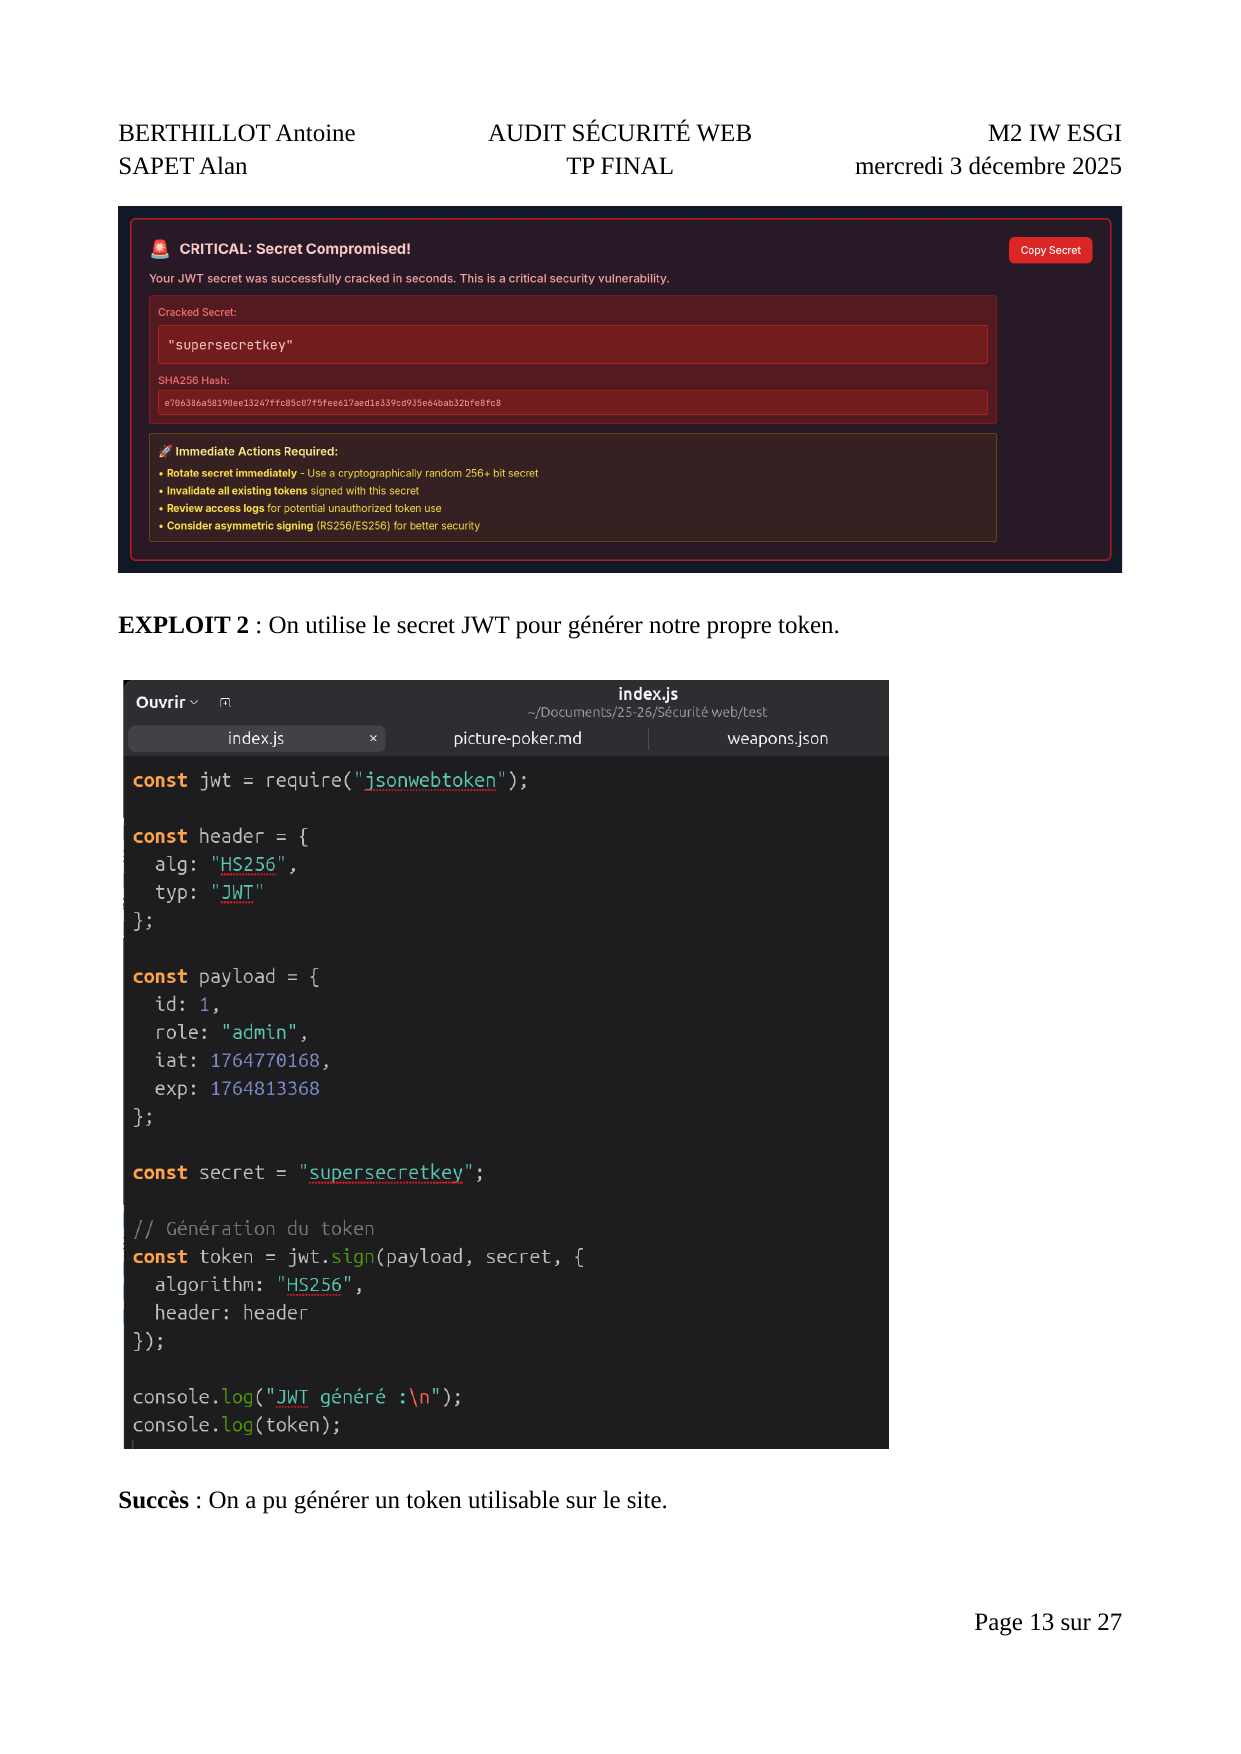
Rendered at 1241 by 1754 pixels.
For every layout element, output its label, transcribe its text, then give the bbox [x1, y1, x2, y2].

text Succès : On a pu générer un token utilisable sur le site. [118, 1485, 1122, 1514]
picture [118, 206, 1123, 573]
text EXPLOIT 2 : On utilise le secret JWT pour générer notre propre token. [118, 610, 1122, 638]
picture [123, 680, 889, 1449]
